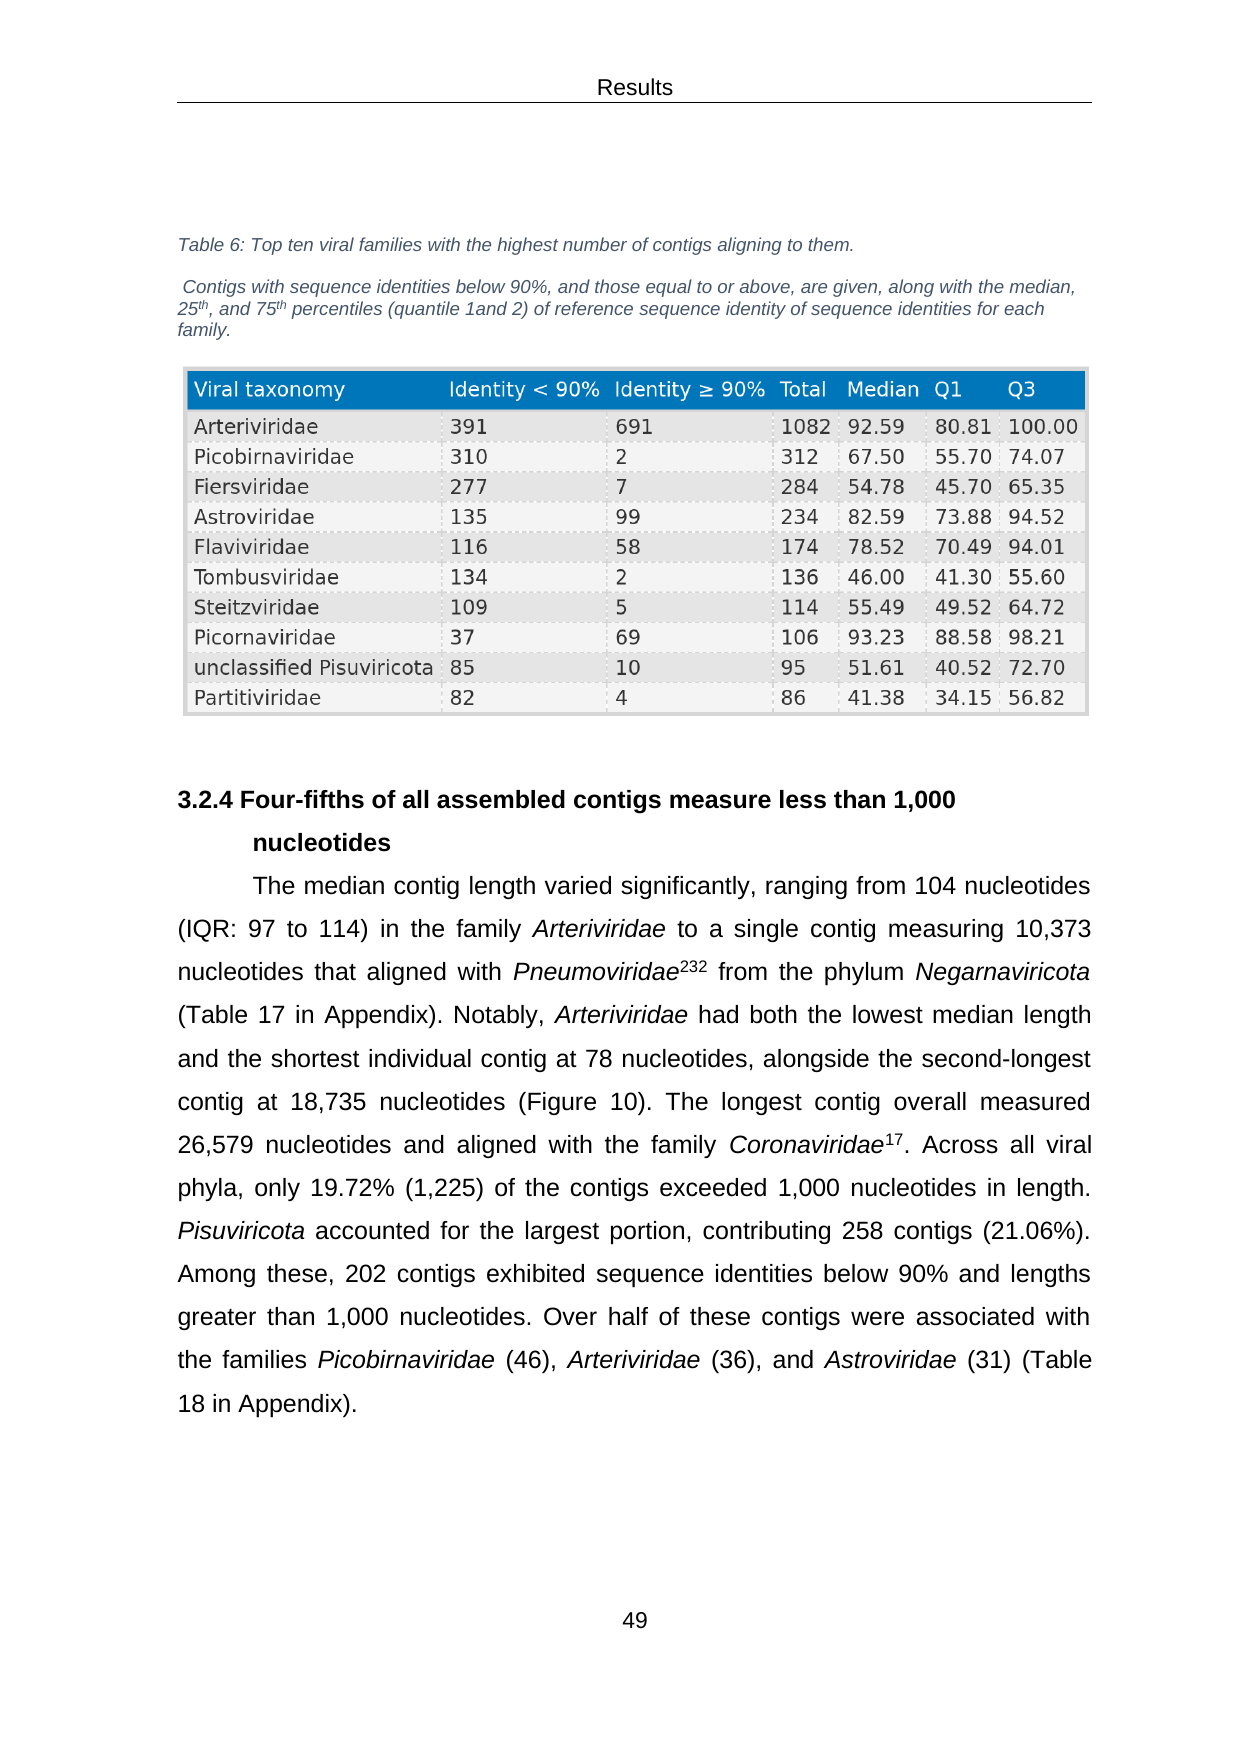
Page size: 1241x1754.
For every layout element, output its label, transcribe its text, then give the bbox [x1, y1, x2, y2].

subtitle 3.2.4 Four-fifths of all assembled contigs measure less than 1,000 nucleotides [177, 785, 1092, 857]
text Contigs with sequence identities below 90%, and those equal to or above, are given, along with the median, 25th, and 75th percentiles (quantile 1and 2) of reference sequence identity of sequence identities for each family. [177, 276, 1092, 341]
text The median contig length varied significantly, ranging from 104 nucleotides (IQR: 97 to 114) in the family Arteriviridae to a single contig measuring 10,373 nucleotides that aligned with Pneumoviridae232 from the phylum Negarnaviricota (Table 17 in Appendix). Notably, Arteriviridae had both the lowest median length and the shortest individual contig at 78 nucleotides, alongside the second-longest contig at 18,735 nucleotides (Figure 10). The longest contig overall measured 26,579 nucleotides and aligned with the family Coronaviridae17. Across all viral phyla, only 19.72% (1,225) of the contigs exceeded 1,000 nucleotides in length. Pisuviricota accounted for the largest portion, contributing 258 contigs (21.06%). Among these, 202 contigs exhibited sequence identities below 90% and lengths greater than 1,000 nucleotides. Over half of these contigs were associated with the families Picobirnaviridae (46), Arteriviridae (36), and Astroviridae (31) (Table 18 in Appendix). [177, 871, 1092, 1417]
text Table 6: Top ten viral families with the highest number of contigs aligning to them. [177, 233, 1092, 255]
